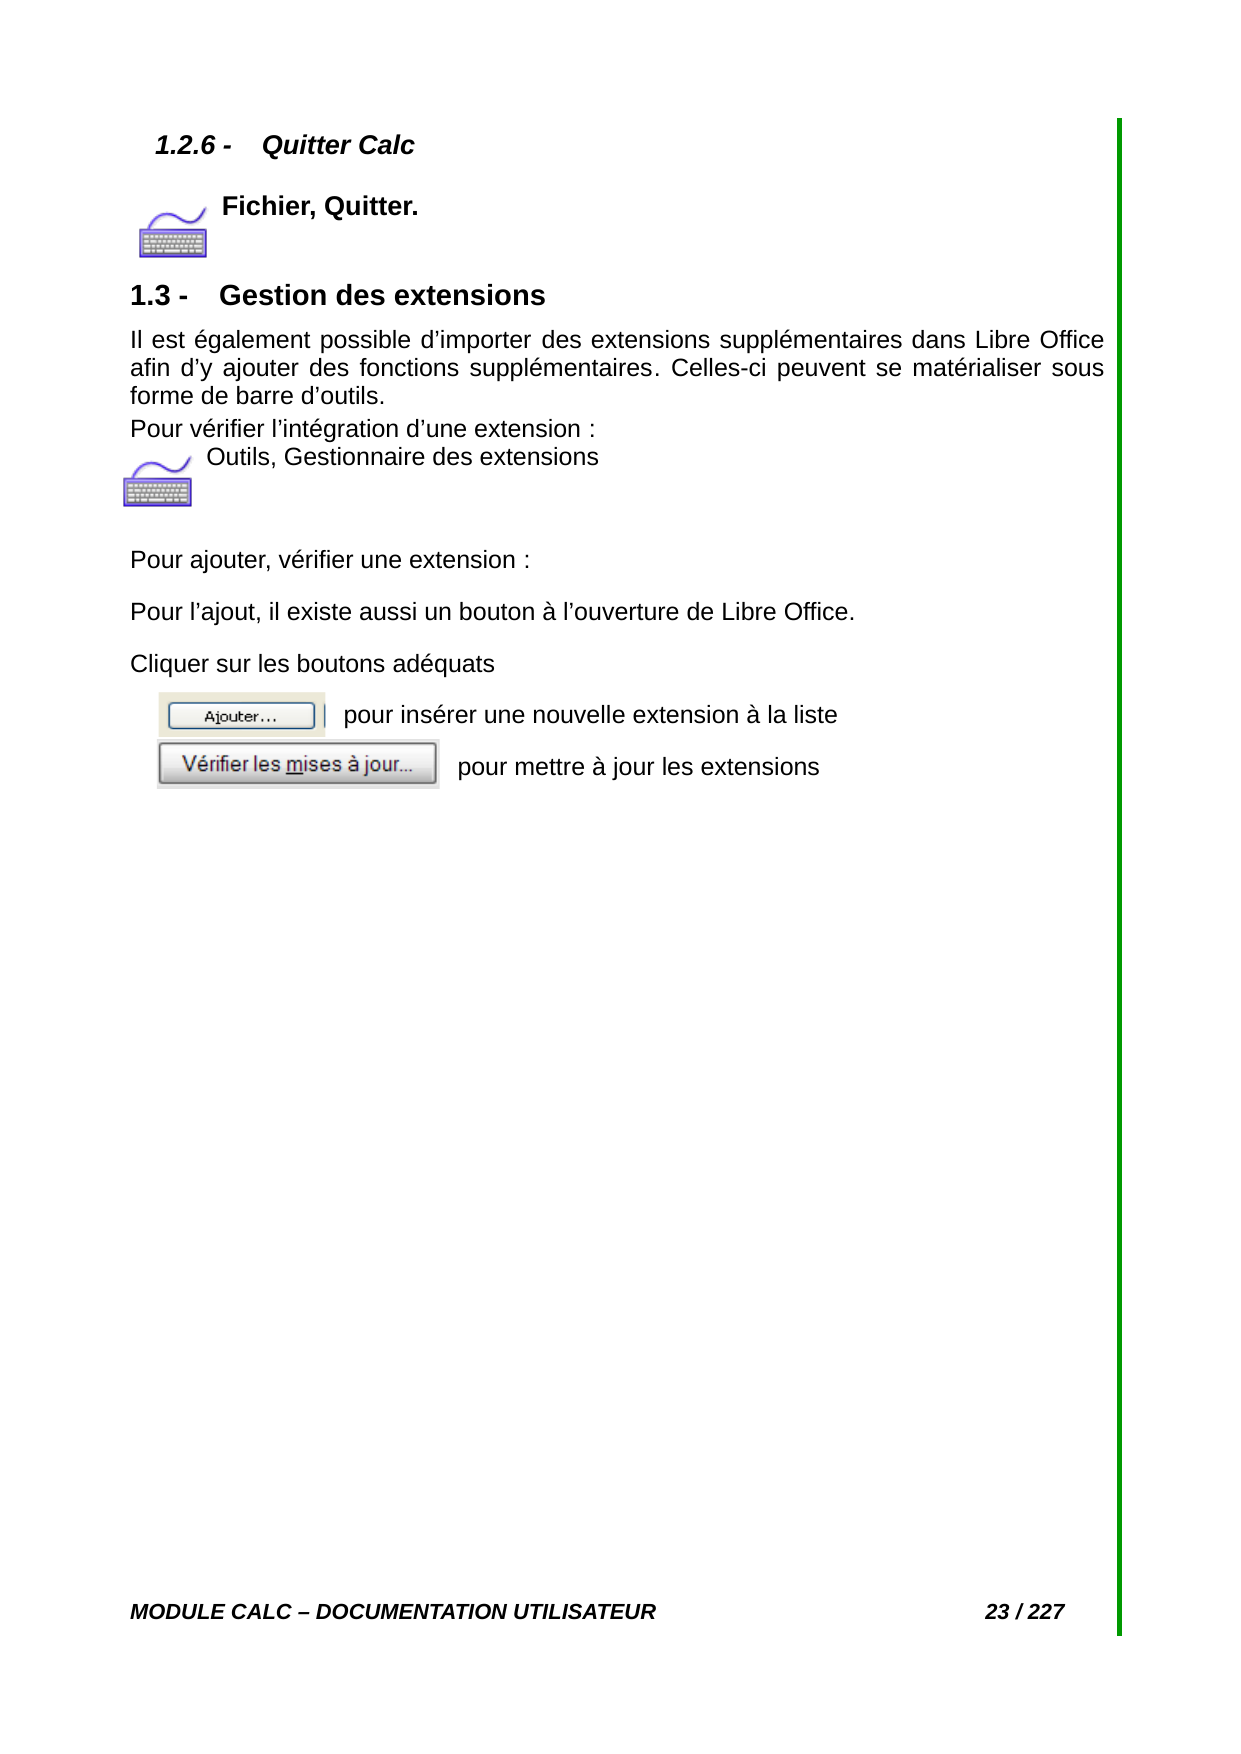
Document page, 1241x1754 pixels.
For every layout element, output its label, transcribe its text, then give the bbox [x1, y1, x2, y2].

subtitle Quitter Calc [155, 130, 1105, 160]
picture [135, 196, 210, 272]
text Outils, Gestionnaire des extensions [130, 443, 1105, 471]
text Pour ajouter, vérifier une extension : [130, 546, 1105, 574]
text Il est également possible d’importer des extensions supplémentaires dans Libre Office afin d’y ajouter des fonctions supplémentaires. Celles-ci peuvent se matérialiser sous forme de barre d’outils. [130, 326, 1105, 409]
text Pour vérifier l’intégration d’une extension : [130, 415, 1105, 443]
picture [158, 691, 326, 737]
text pour insérer une nouvelle extension à la liste [326, 701, 1105, 729]
text [130, 753, 156, 781]
picture [119, 445, 195, 521]
text Cliquer sur les boutons adéquats [130, 649, 1105, 677]
picture [156, 739, 440, 789]
subtitle Gestion des extensions [130, 279, 1105, 311]
text Fichier, Quitter. [130, 191, 1105, 221]
text Pour l’ajout, il existe aussi un bouton à l’ouverture de Libre Office. [130, 598, 1105, 626]
text pour mettre à jour les extensions [440, 753, 1105, 781]
